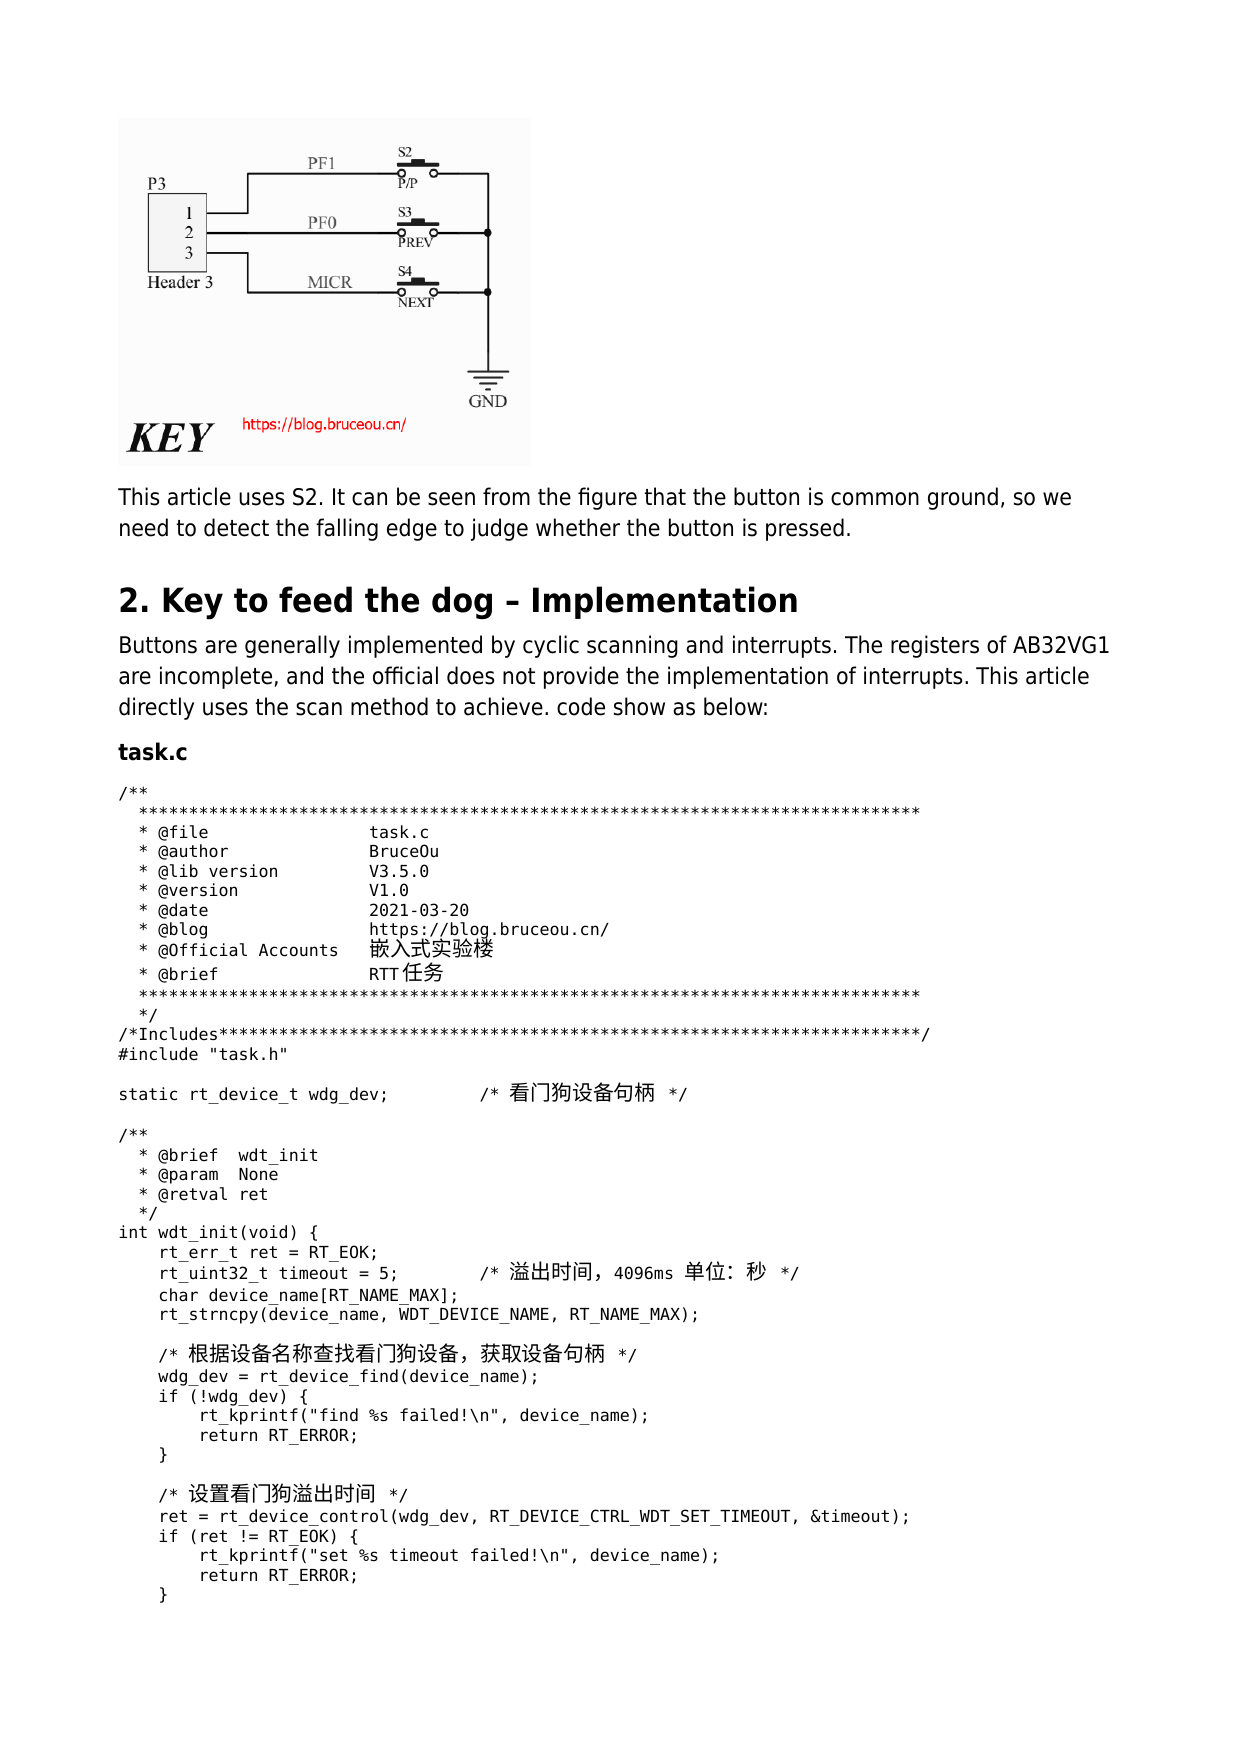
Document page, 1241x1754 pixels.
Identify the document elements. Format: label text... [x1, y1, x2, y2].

text * @brief RTT任务 [118, 963, 1122, 986]
text Buttons are generally implemented by cyclic scanning and interrupts. The registers of AB32VG1 are incomplete, and the official does not provide the implementation of interrupts. This article directly uses the scan method to achieve. code show as below: [118, 632, 1122, 720]
text return RT_ERROR; [118, 1565, 1122, 1585]
text /** [118, 1126, 1122, 1146]
text rt_err_t ret = RT_EOK; [118, 1243, 1122, 1262]
text if (ret != RT_EOK) { [118, 1527, 1122, 1546]
text * @param None [118, 1165, 1122, 1184]
subtitle 2. Key to feed the dog – Implementation [118, 581, 1122, 620]
text /** [118, 784, 1122, 803]
text #include "task.h" [118, 1044, 1122, 1064]
text * @lib version V3.5.0 [118, 862, 1122, 881]
text wdg_dev = rt_device_find(device_name); [118, 1367, 1122, 1387]
text * @brief wdt_init [118, 1146, 1122, 1165]
text task.c [118, 739, 1122, 766]
text * @blog https://blog.bruceou.cn/ [118, 920, 1122, 939]
text This article uses S2. It can be seen from the figure that the button is common ground, so we need to detect the falling edge to judge whether the button is pressed. [118, 484, 1122, 542]
text return RT_ERROR; [118, 1426, 1122, 1445]
text int wdt_init(void) { [118, 1223, 1122, 1243]
text rt_uint32_t timeout = 5; /* 溢出时间，4096ms 单位：秒 */ [118, 1262, 1122, 1286]
text * @retval ret [118, 1184, 1122, 1204]
text rt_strncpy(device_name, WDT_DEVICE_NAME, RT_NAME_MAX); [118, 1305, 1122, 1324]
text /* 根据设备名称查找看门狗设备，获取设备句柄 */ [118, 1344, 1122, 1367]
text * @version V1.0 [118, 881, 1122, 900]
text rt_kprintf("set %s timeout failed!\n", device_name); [118, 1546, 1122, 1565]
text * @author BruceOu [118, 842, 1122, 862]
text } [118, 1585, 1122, 1604]
picture [118, 118, 532, 466]
text */ [118, 1006, 1122, 1025]
text * @Official Accounts 嵌入式实验楼 [118, 939, 1122, 963]
text ret = rt_device_control(wdg_dev, RT_DEVICE_CTRL_WDT_SET_TIMEOUT, &timeout); [118, 1507, 1122, 1527]
text /*Includes**********************************************************************/ [118, 1025, 1122, 1044]
text * @date 2021-03-20 [118, 900, 1122, 920]
text static rt_device_t wdg_dev; /* 看门狗设备句柄 */ [118, 1083, 1122, 1107]
text * @file task.c [118, 823, 1122, 842]
text if (!wdg_dev) { [118, 1387, 1122, 1406]
text /* 设置看门狗溢出时间 */ [118, 1484, 1122, 1507]
text ****************************************************************************** [118, 986, 1122, 1006]
text rt_kprintf("find %s failed!\n", device_name); [118, 1406, 1122, 1426]
text } [118, 1445, 1122, 1464]
text char device_name[RT_NAME_MAX]; [118, 1286, 1122, 1305]
text ****************************************************************************** [118, 803, 1122, 823]
text */ [118, 1204, 1122, 1223]
